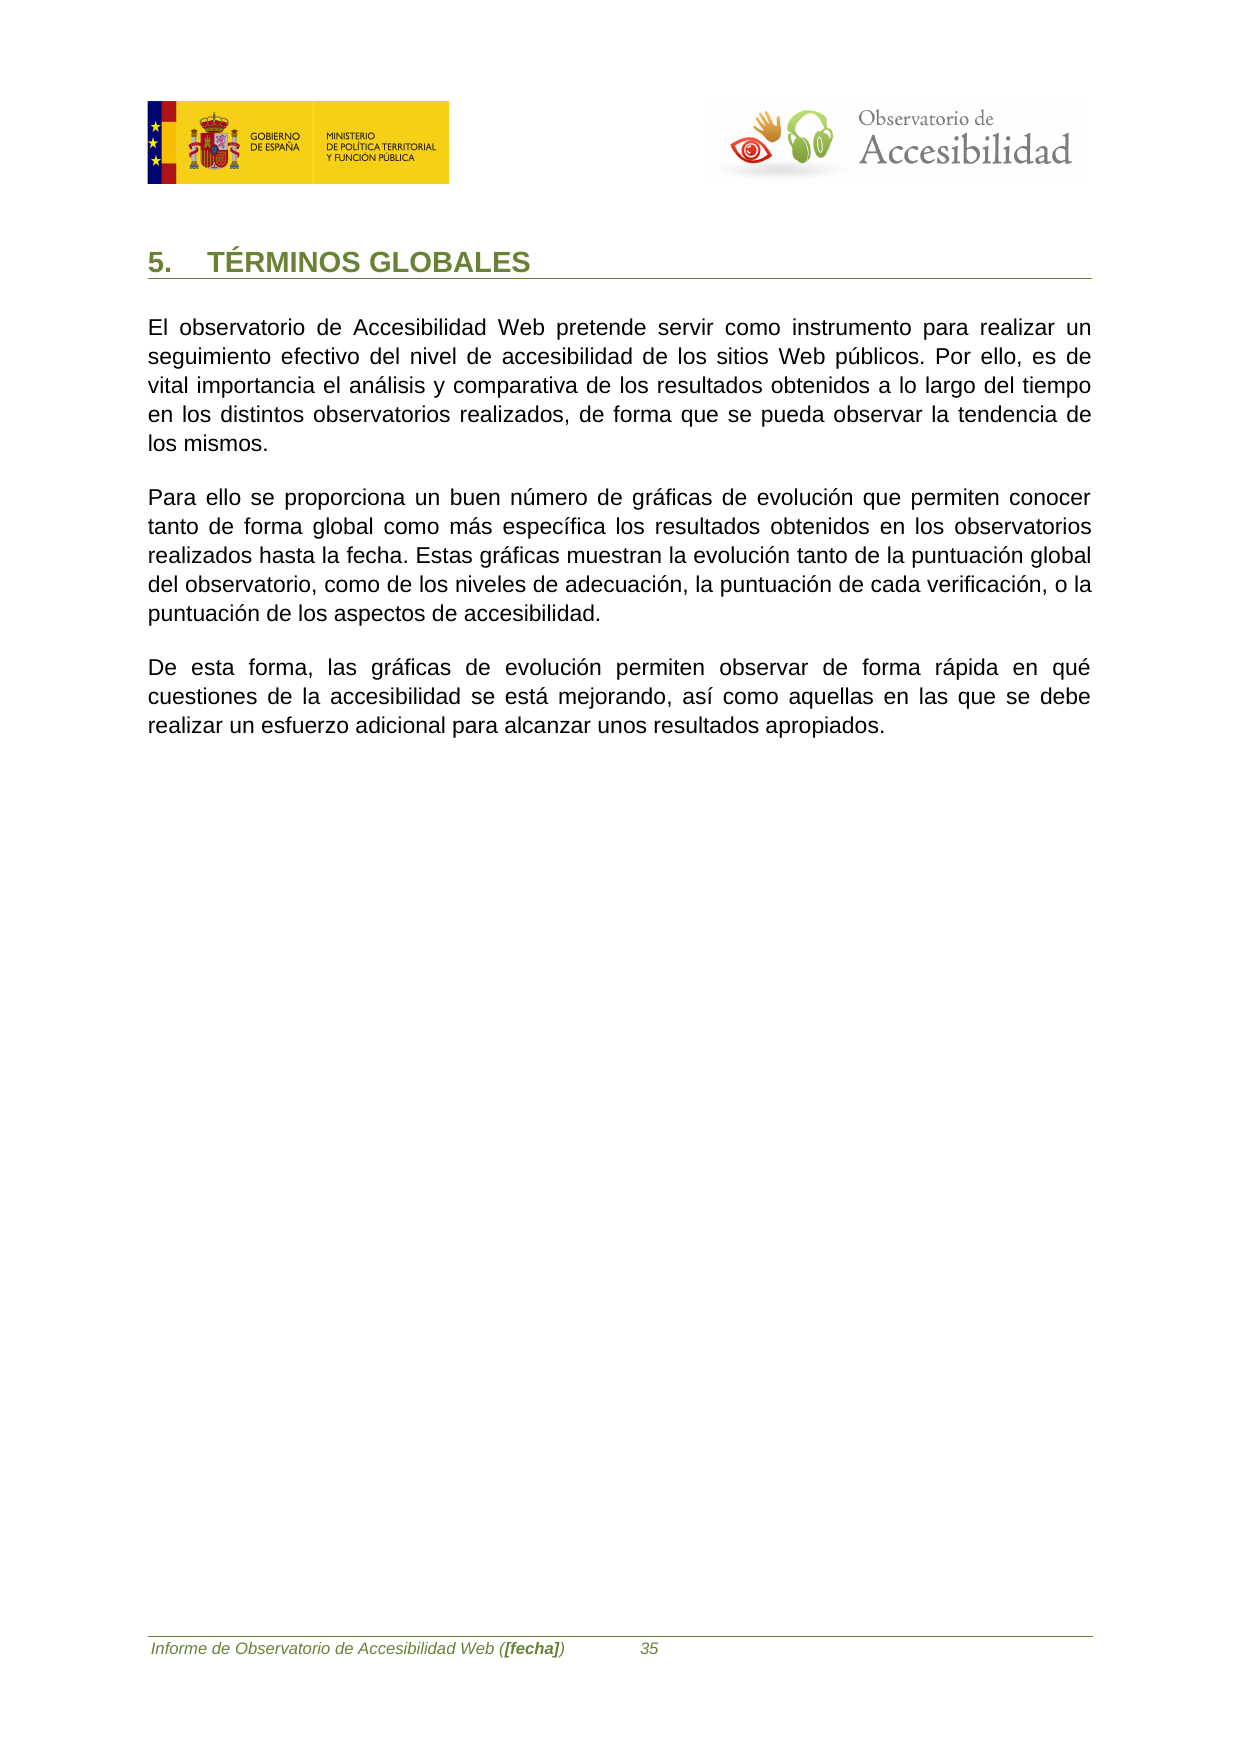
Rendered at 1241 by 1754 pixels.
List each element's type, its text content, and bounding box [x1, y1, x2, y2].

picture [147, 101, 450, 184]
text De esta forma, las gráficas de evolución permiten observar de forma rápida en qué cuestiones de la accesibilidad se está mejorando, así como aquellas en las que se debe realizar un esfuerzo adicional para alcanzar unos resultados apropiados. [148, 654, 1092, 738]
text El observatorio de Accesibilidad Web pretende servir como instrumento para realizar un seguimiento efectivo del nivel de accesibilidad de los sitios Web públicos. Por ello, es de vital importancia el análisis y comparativa de los resultados obtenidos a lo largo del tiempo en los distintos observatorios realizados, de forma que se pueda observar la tendencia de los mismos. [148, 314, 1092, 456]
subtitle TÉRMINOS GLOBALES [148, 245, 1092, 278]
text Para ello se proporciona un buen número de gráficas de evolución que permiten conocer tanto de forma global como más específica los resultados obtenidos en los observatorios realizados hasta la fecha. Estas gráficas muestran la evolución tanto de la puntuación global del observatorio, como de los niveles de adecuación, la puntuación de cada verificación, o la puntuación de los aspectos de accesibilidad. [148, 484, 1092, 626]
picture [710, 101, 1086, 184]
